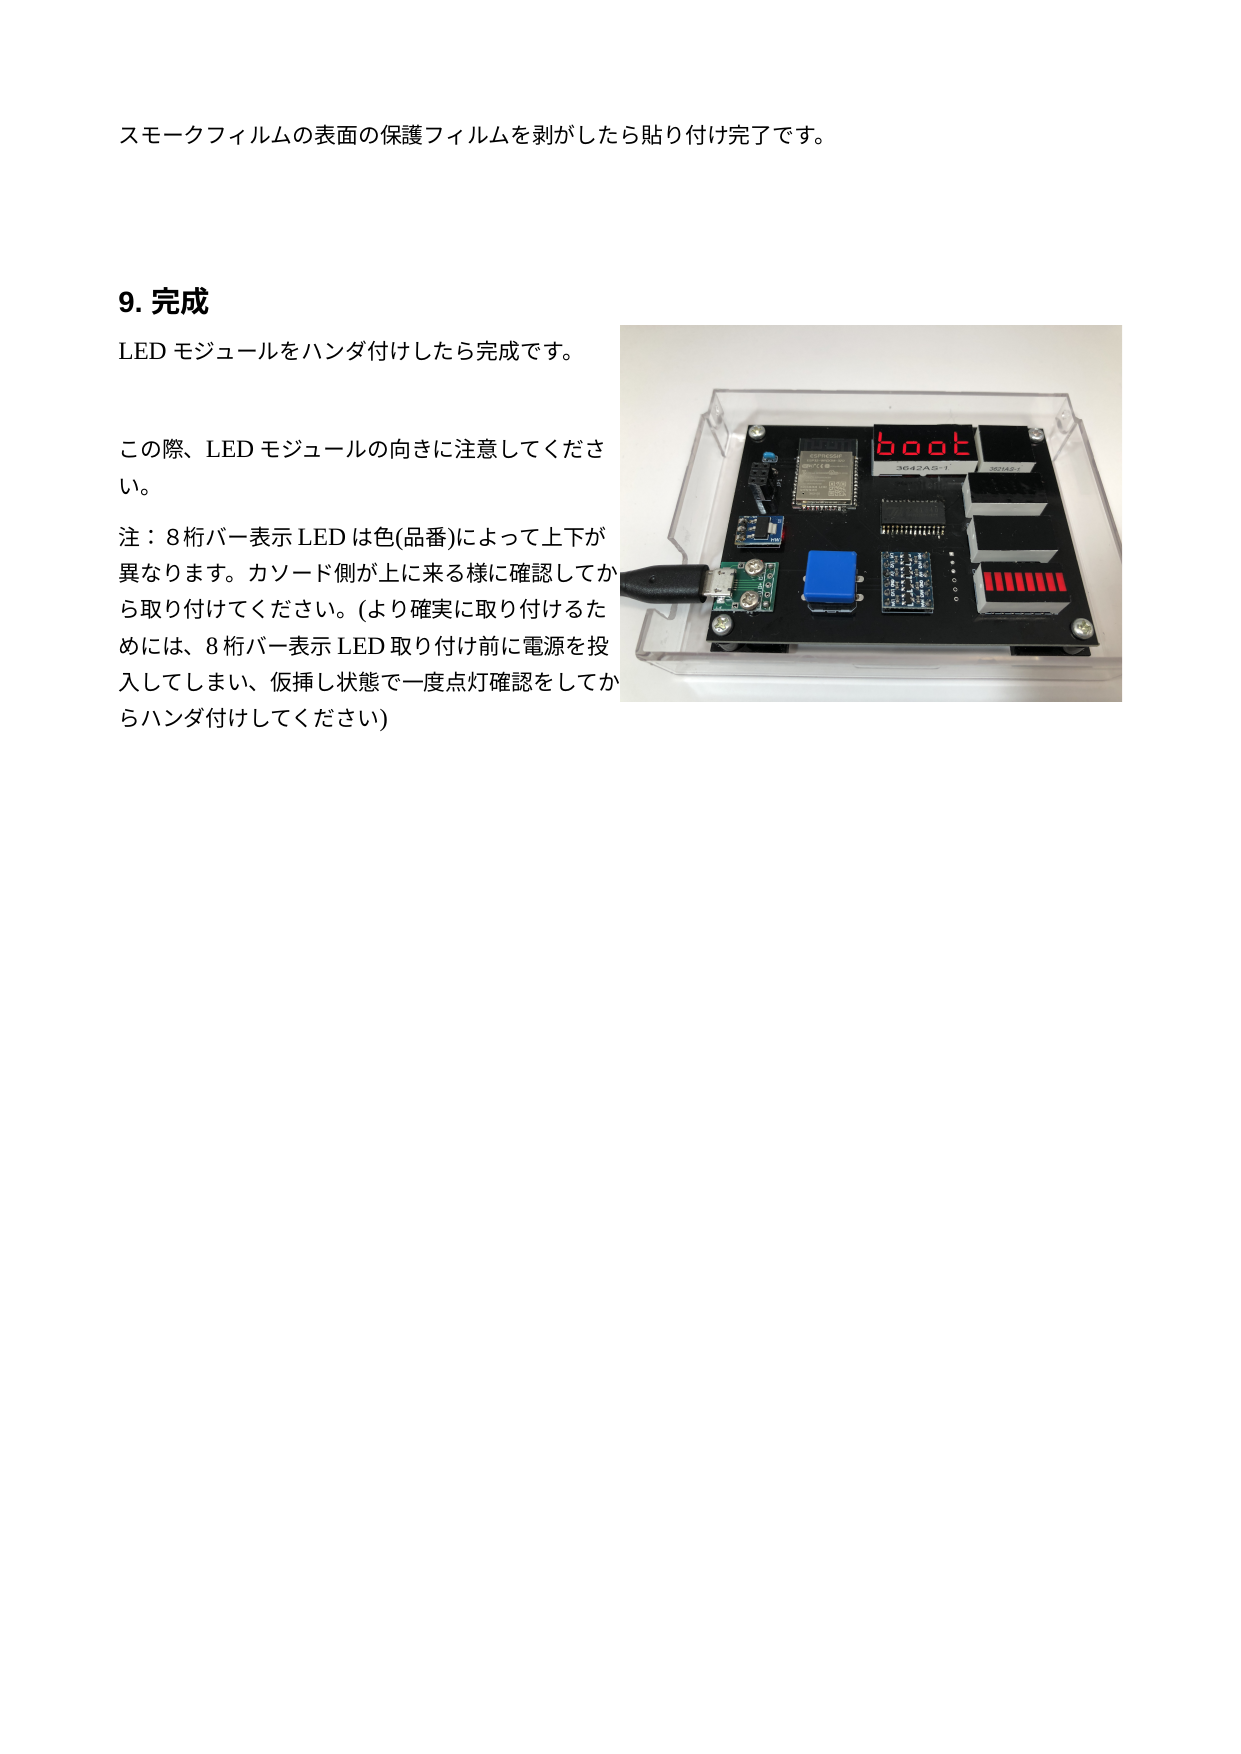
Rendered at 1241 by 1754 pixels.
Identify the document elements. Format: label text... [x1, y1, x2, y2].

text LEDモジュールをハンダ付けしたら完成です。 [118, 334, 620, 366]
text スモークフィルムの表面の保護フィルムを剥がしたら貼り付け完了です。 [118, 118, 1122, 150]
text 注：８桁バー表示LEDは色(品番)によって上下が異なります。カソード側が上に来る様に確認してから取り付けてください。(より確実に取り付けるためには、8桁バー表示LED取り付け前に電源を投入してしまい、仮挿し状態で一度点灯確認をしてからハンダ付けしてください) [118, 520, 1122, 733]
subtitle 9. 完成 [118, 279, 1122, 321]
text この際、LEDモジュールの向きに注意してください。 [118, 432, 620, 500]
picture [620, 325, 1123, 702]
